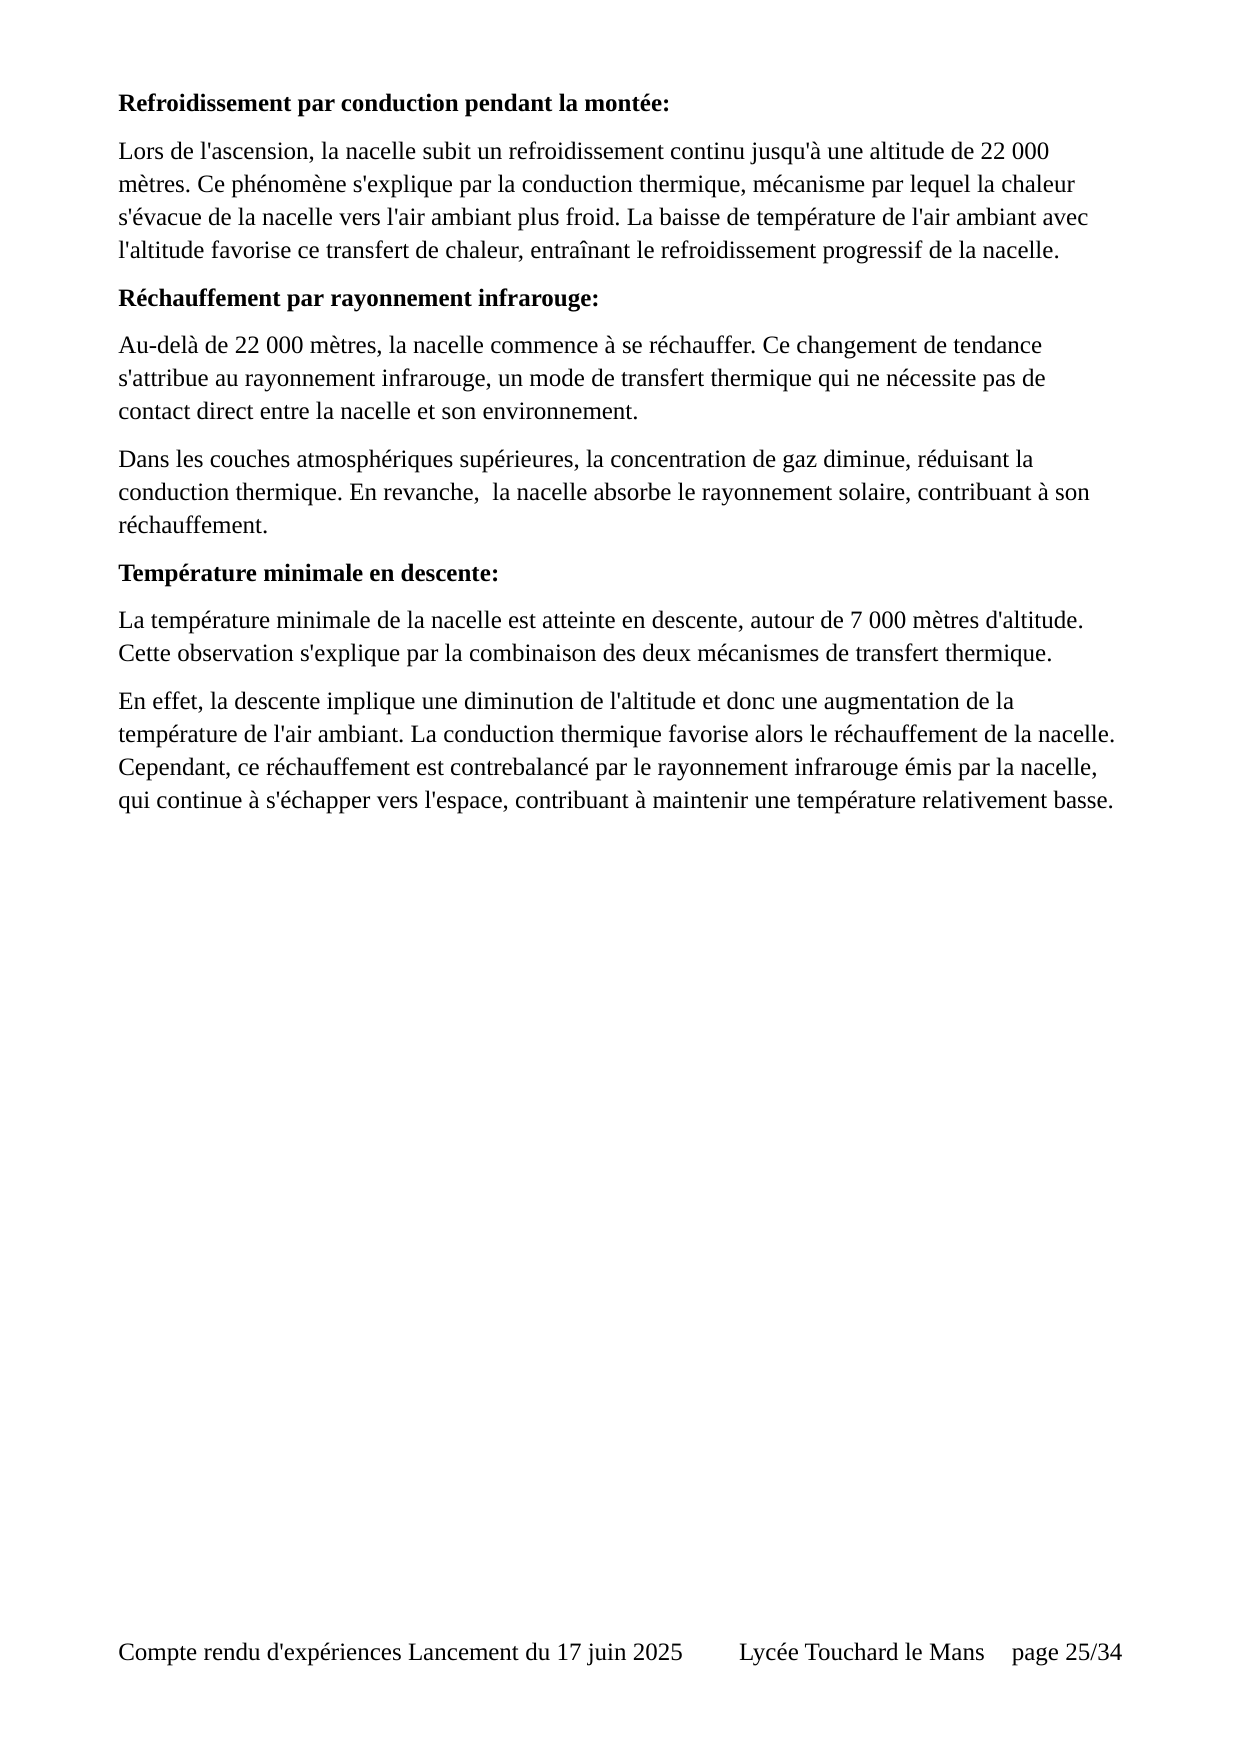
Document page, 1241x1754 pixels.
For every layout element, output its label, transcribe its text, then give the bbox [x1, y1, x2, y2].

text Dans les couches atmosphériques supérieures, la concentration de gaz diminue, réduisant la conduction thermique. En revanche, la nacelle absorbe le rayonnement solaire, contribuant à son réchauffement. [118, 444, 1122, 539]
text Refroidissement par conduction pendant la montée: [118, 88, 1122, 117]
text La température minimale de la nacelle est atteinte en descente, autour de 7 000 mètres d'altitude. Cette observation s'explique par la combinaison des deux mécanismes de transfert thermique. [118, 605, 1122, 667]
text Au-delà de 22 000 mètres, la nacelle commence à se réchauffer. Ce changement de tendance s'attribue au rayonnement infrarouge, un mode de transfert thermique qui ne nécessite pas de contact direct entre la nacelle et son environnement. [118, 330, 1122, 425]
text Réchauffement par rayonnement infrarouge: [118, 283, 1122, 312]
text En effet, la descente implique une diminution de l'altitude et donc une augmentation de la température de l'air ambiant. La conduction thermique favorise alors le réchauffement de la nacelle. Cependant, ce réchauffement est contrebalancé par le rayonnement infrarouge émis par la nacelle, qui continue à s'échapper vers l'espace, contribuant à maintenir une température relativement basse. [118, 686, 1122, 814]
text Lors de l'ascension, la nacelle subit un refroidissement continu jusqu'à une altitude de 22 000 mètres. Ce phénomène s'explique par la conduction thermique, mécanisme par lequel la chaleur s'évacue de la nacelle vers l'air ambiant plus froid. La baisse de température de l'air ambiant avec l'altitude favorise ce transfert de chaleur, entraînant le refroidissement progressif de la nacelle. [118, 136, 1122, 264]
text Température minimale en descente: [118, 558, 1122, 586]
